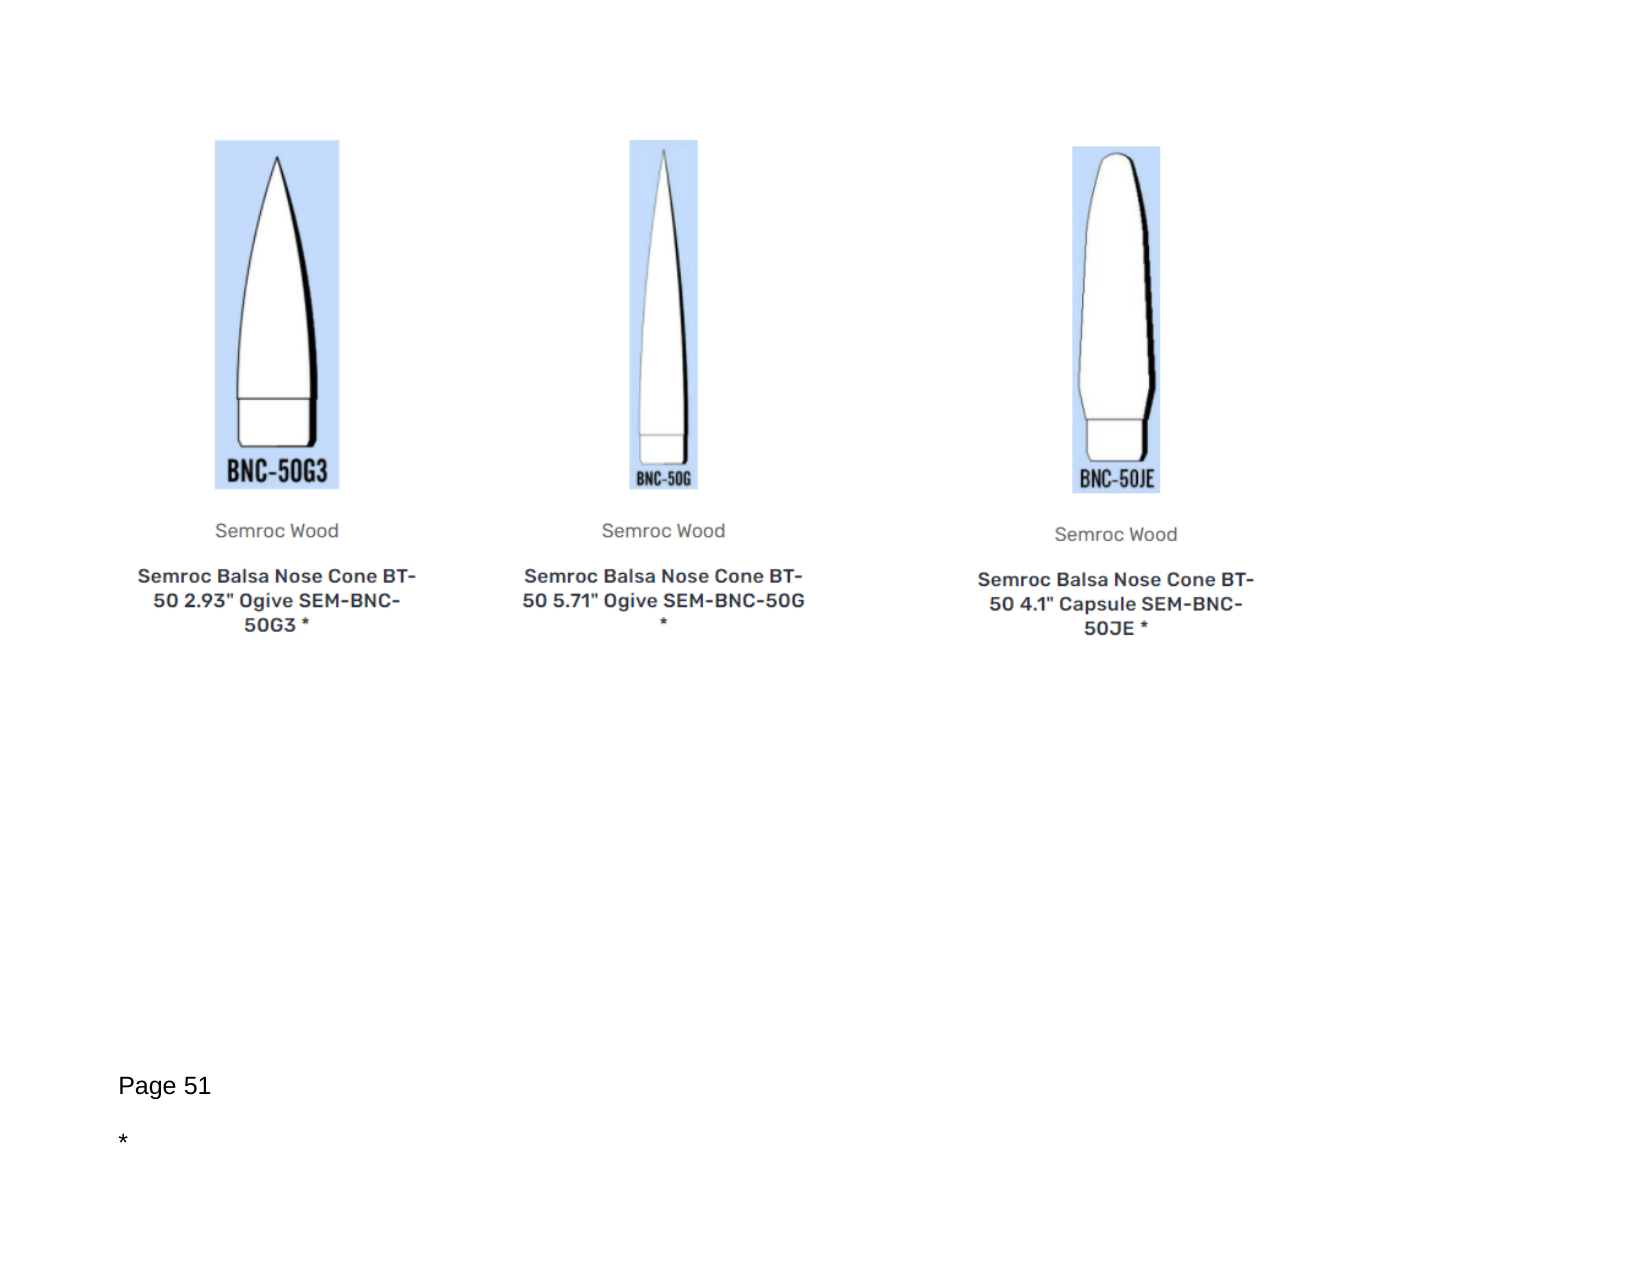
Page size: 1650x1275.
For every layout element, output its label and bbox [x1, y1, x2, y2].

picture [114, 118, 827, 638]
picture [970, 133, 1270, 650]
